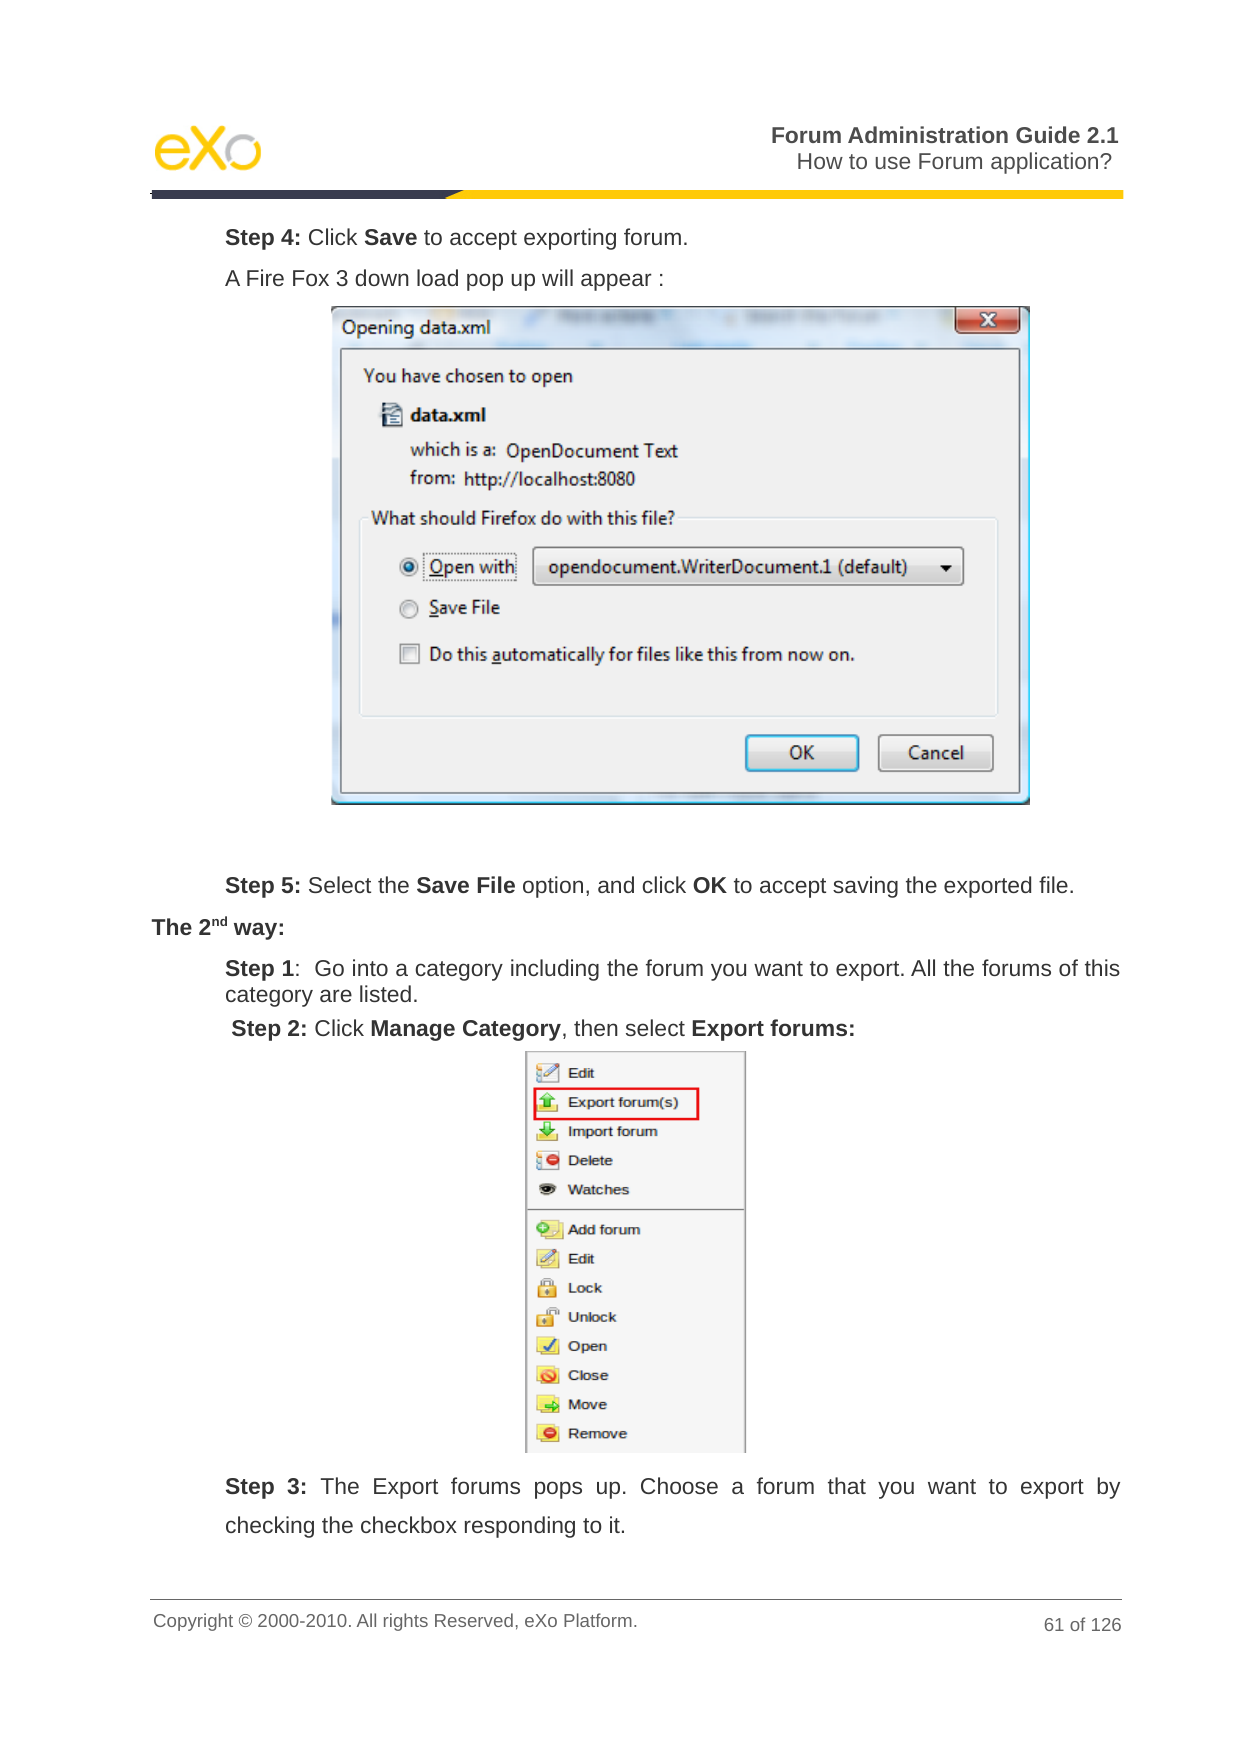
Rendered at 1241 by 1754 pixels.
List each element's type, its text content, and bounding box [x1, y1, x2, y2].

list A Fire Fox 3 down load pop up will appear : [187, 265, 1122, 291]
list Step 1: Go into a category including the forum you want to export. All the forums of this category are listed. [187, 955, 1122, 1008]
list The 2nd way: [114, 914, 1122, 940]
list Step 4: Click Save to accept exporting forum. [187, 223, 1122, 250]
list Step 5: Select the Save File option, and click OK to accept saving the exported file. [187, 872, 1122, 899]
picture [155, 125, 262, 171]
picture [331, 306, 1030, 805]
picture [525, 1051, 747, 1453]
picture [151, 190, 1124, 199]
list Step 3: The Export forums pops up. Choose a forum that you want to export by checking the checkbox responding to it. [187, 1055, 1122, 1539]
list Step 2: Click Manage Category, then select Export forums: [187, 1015, 1122, 1042]
